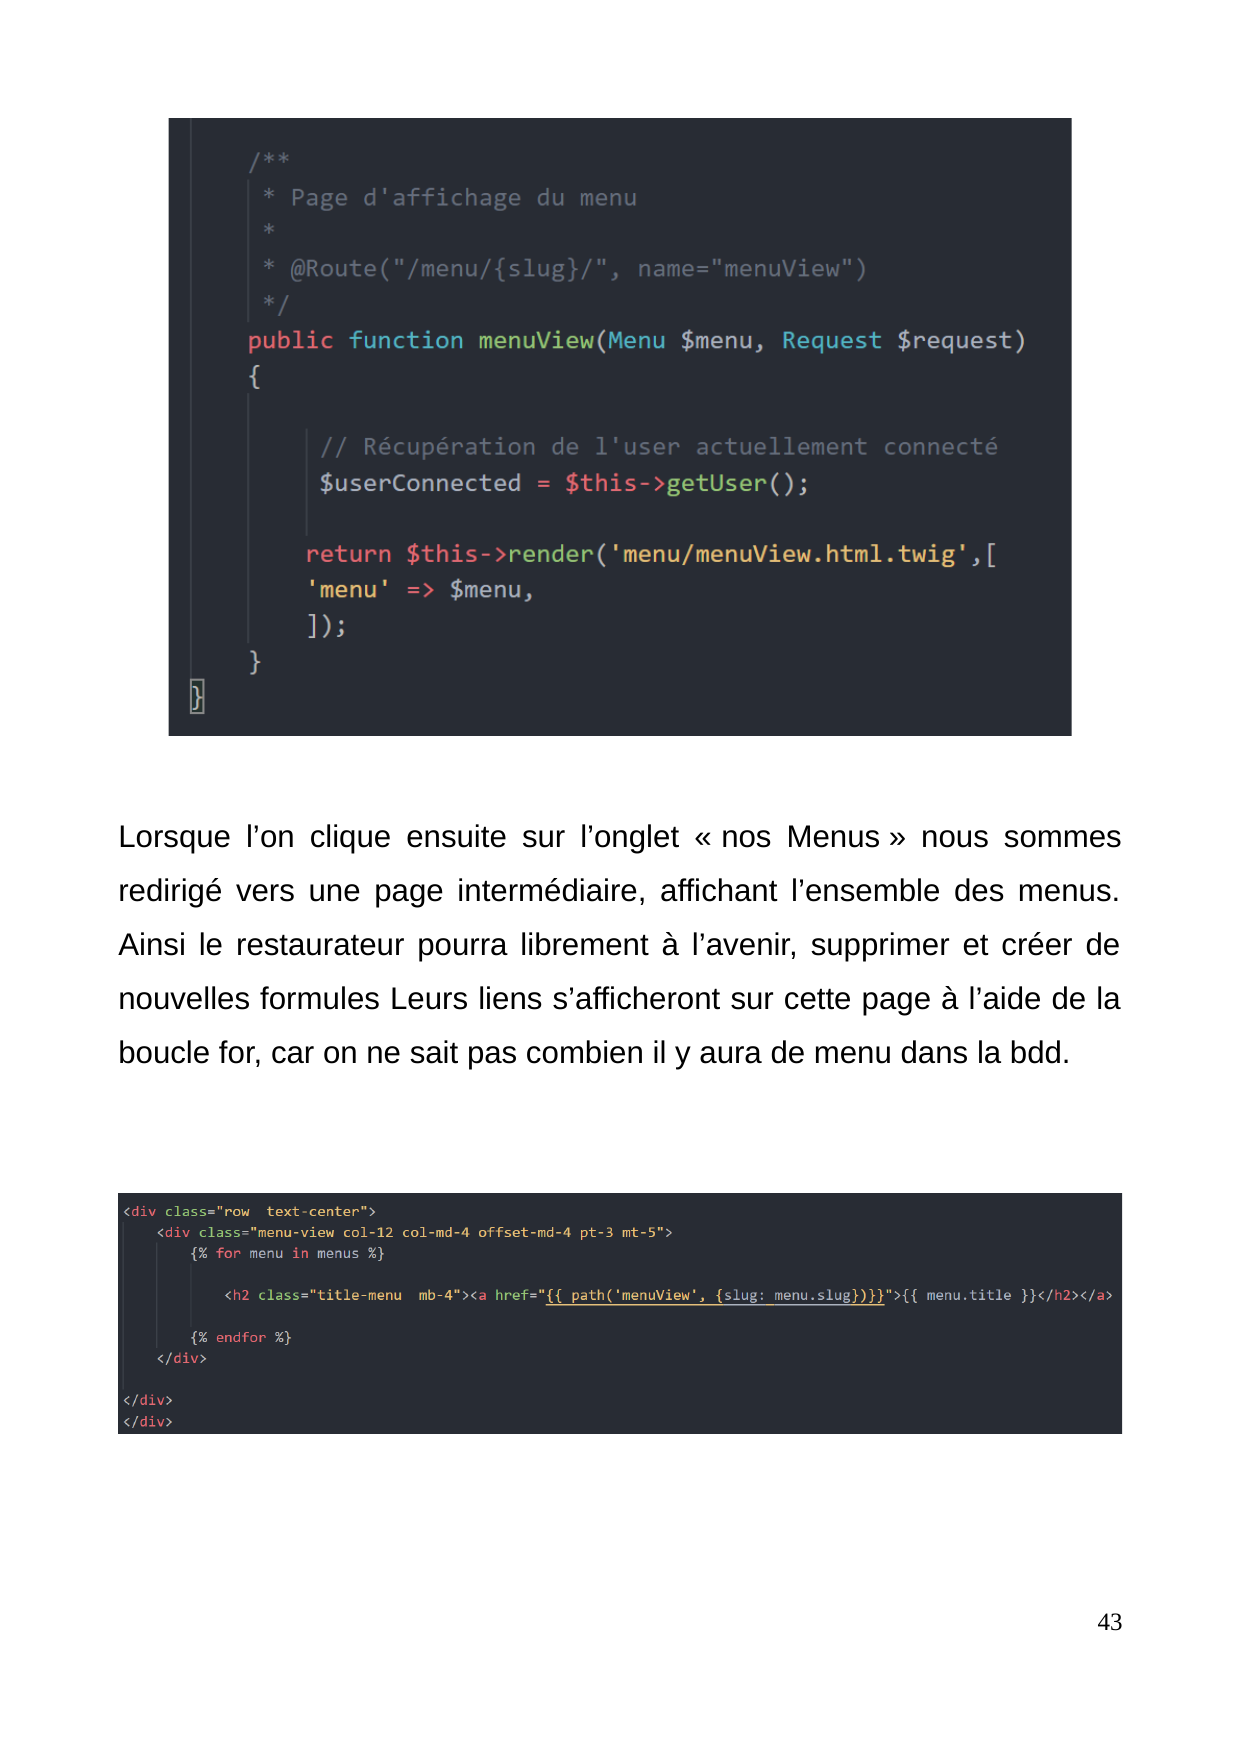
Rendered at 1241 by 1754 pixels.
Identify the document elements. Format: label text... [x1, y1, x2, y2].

picture [168, 118, 1072, 736]
text Lorsque l’on clique ensuite sur l’onglet « nos Menus » nous sommes redirigé vers une page intermédiaire, affichant l’ensemble des menus. Ainsi le restaurateur pourra librement à l’avenir, supprimer et créer de nouvelles formules Leurs liens s’afficheront sur cette page à l’aide de la boucle for, car on ne sait pas combien il y aura de menu dans la bdd. [118, 818, 1122, 1069]
picture [118, 1193, 1123, 1434]
